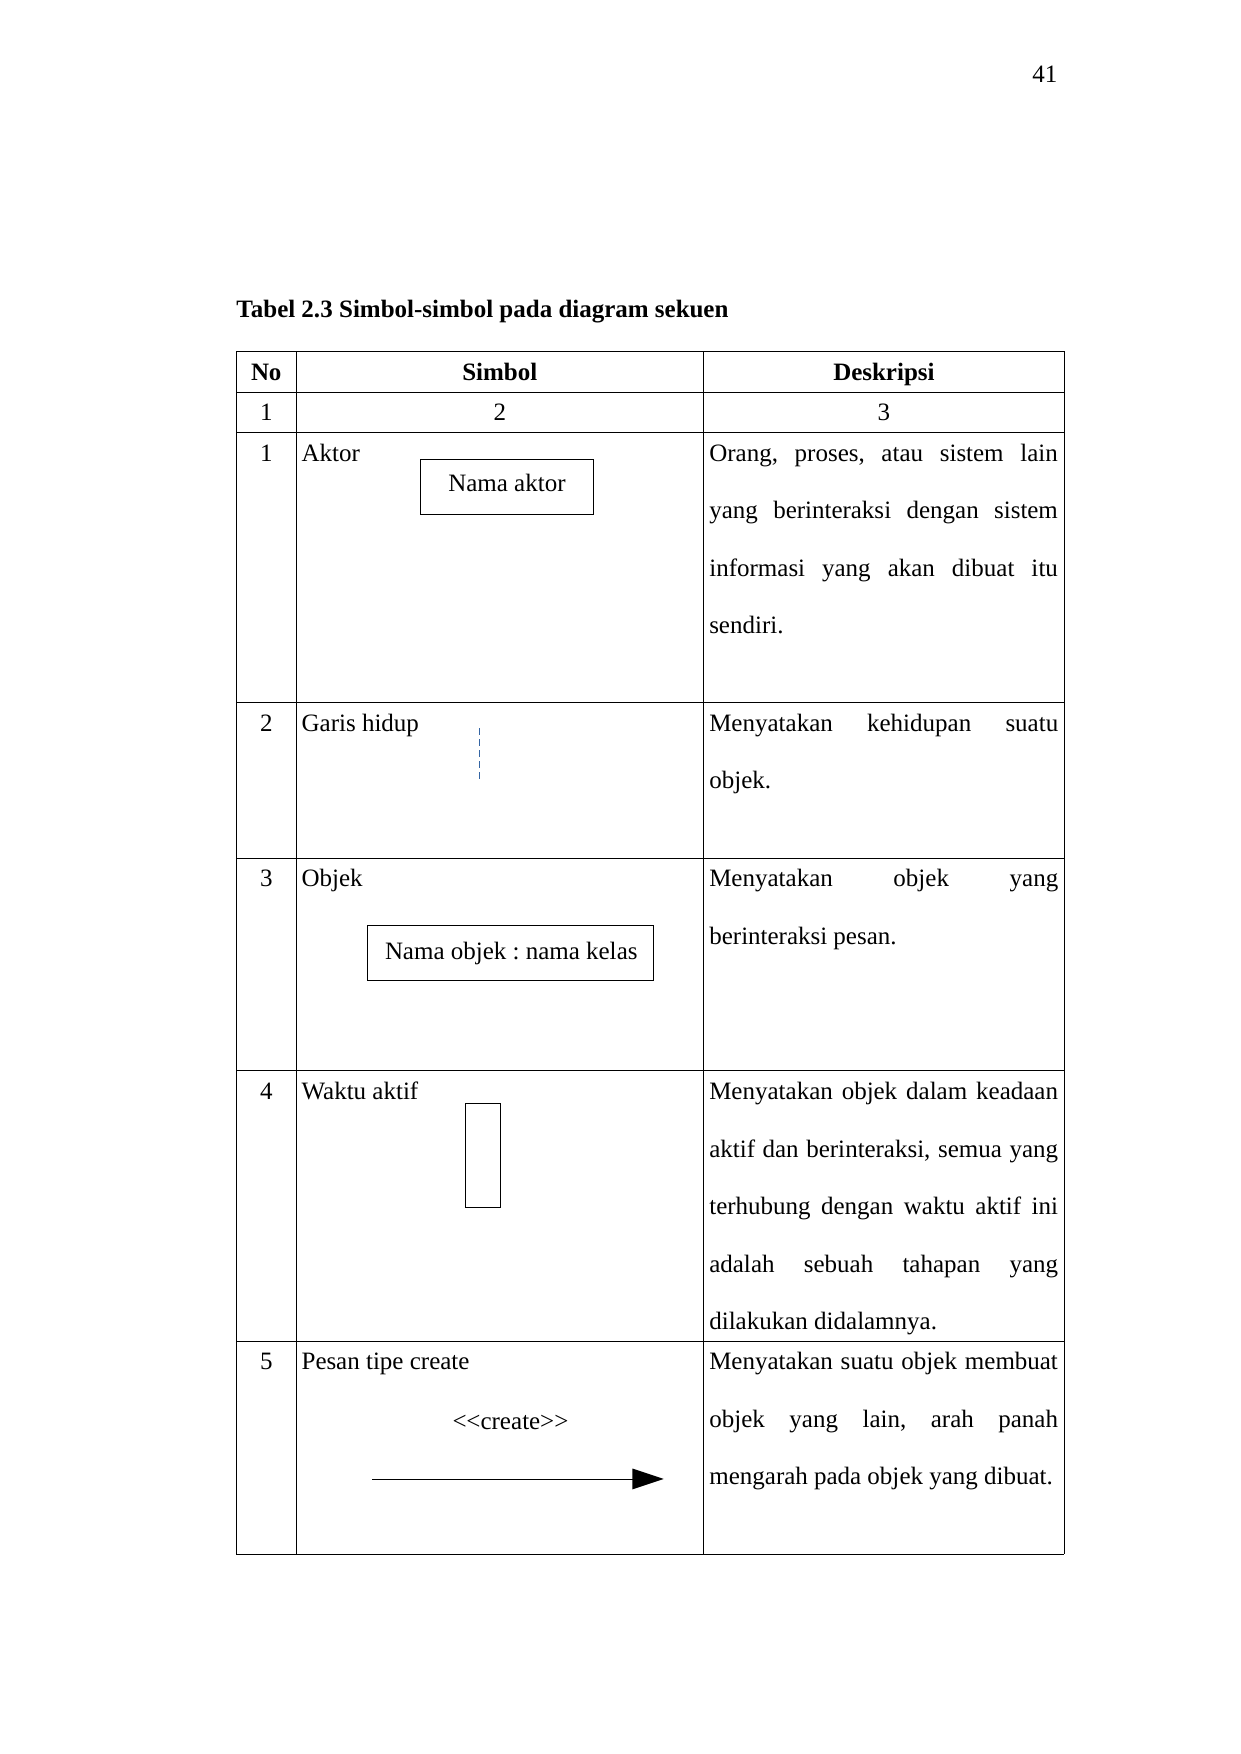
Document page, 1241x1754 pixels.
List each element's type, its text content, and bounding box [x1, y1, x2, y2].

table_cell 4 [237, 1071, 296, 1341]
table_cell Menyatakan suatu objek membuat objek yang lain, arah panah mengarah pada objek yang dibuat. [704, 1342, 1064, 1553]
table_cell 3 [237, 859, 296, 1070]
table_header No [237, 352, 296, 392]
table_cell 3 [704, 393, 1064, 432]
table_cell 2 [297, 393, 703, 432]
table_cell Waktu aktif [297, 1071, 703, 1341]
table_cell Menyatakan kehidupan suatu objek. [704, 703, 1064, 857]
table_cell Aktor [297, 433, 703, 702]
table_cell Objek [297, 859, 703, 1070]
table_cell 5 [237, 1342, 296, 1553]
table_header Deskripsi [704, 352, 1064, 392]
table_cell 1 [237, 433, 296, 702]
table_cell 1 [237, 393, 296, 432]
table_cell Pesan tipe create [297, 1342, 703, 1553]
table_cell Menyatakan objek yang berinteraksi pesan. [704, 859, 1064, 1070]
table_header Simbol [297, 352, 703, 392]
table_cell Garis hidup [297, 703, 703, 857]
table_cell 2 [237, 703, 296, 857]
table_cell Orang, proses, atau sistem lain yang berinteraksi dengan sistem informasi yang akan dibuat itu sendiri. [704, 433, 1064, 702]
subtitle Tabel 2.3 Simbol-simbol pada diagram sekuen [236, 294, 1063, 322]
table_cell Menyatakan objek dalam keadaan aktif dan berinteraksi, semua yang terhubung dengan waktu aktif ini adalah sebuah tahapan yang dilakukan didalamnya. [704, 1071, 1064, 1341]
